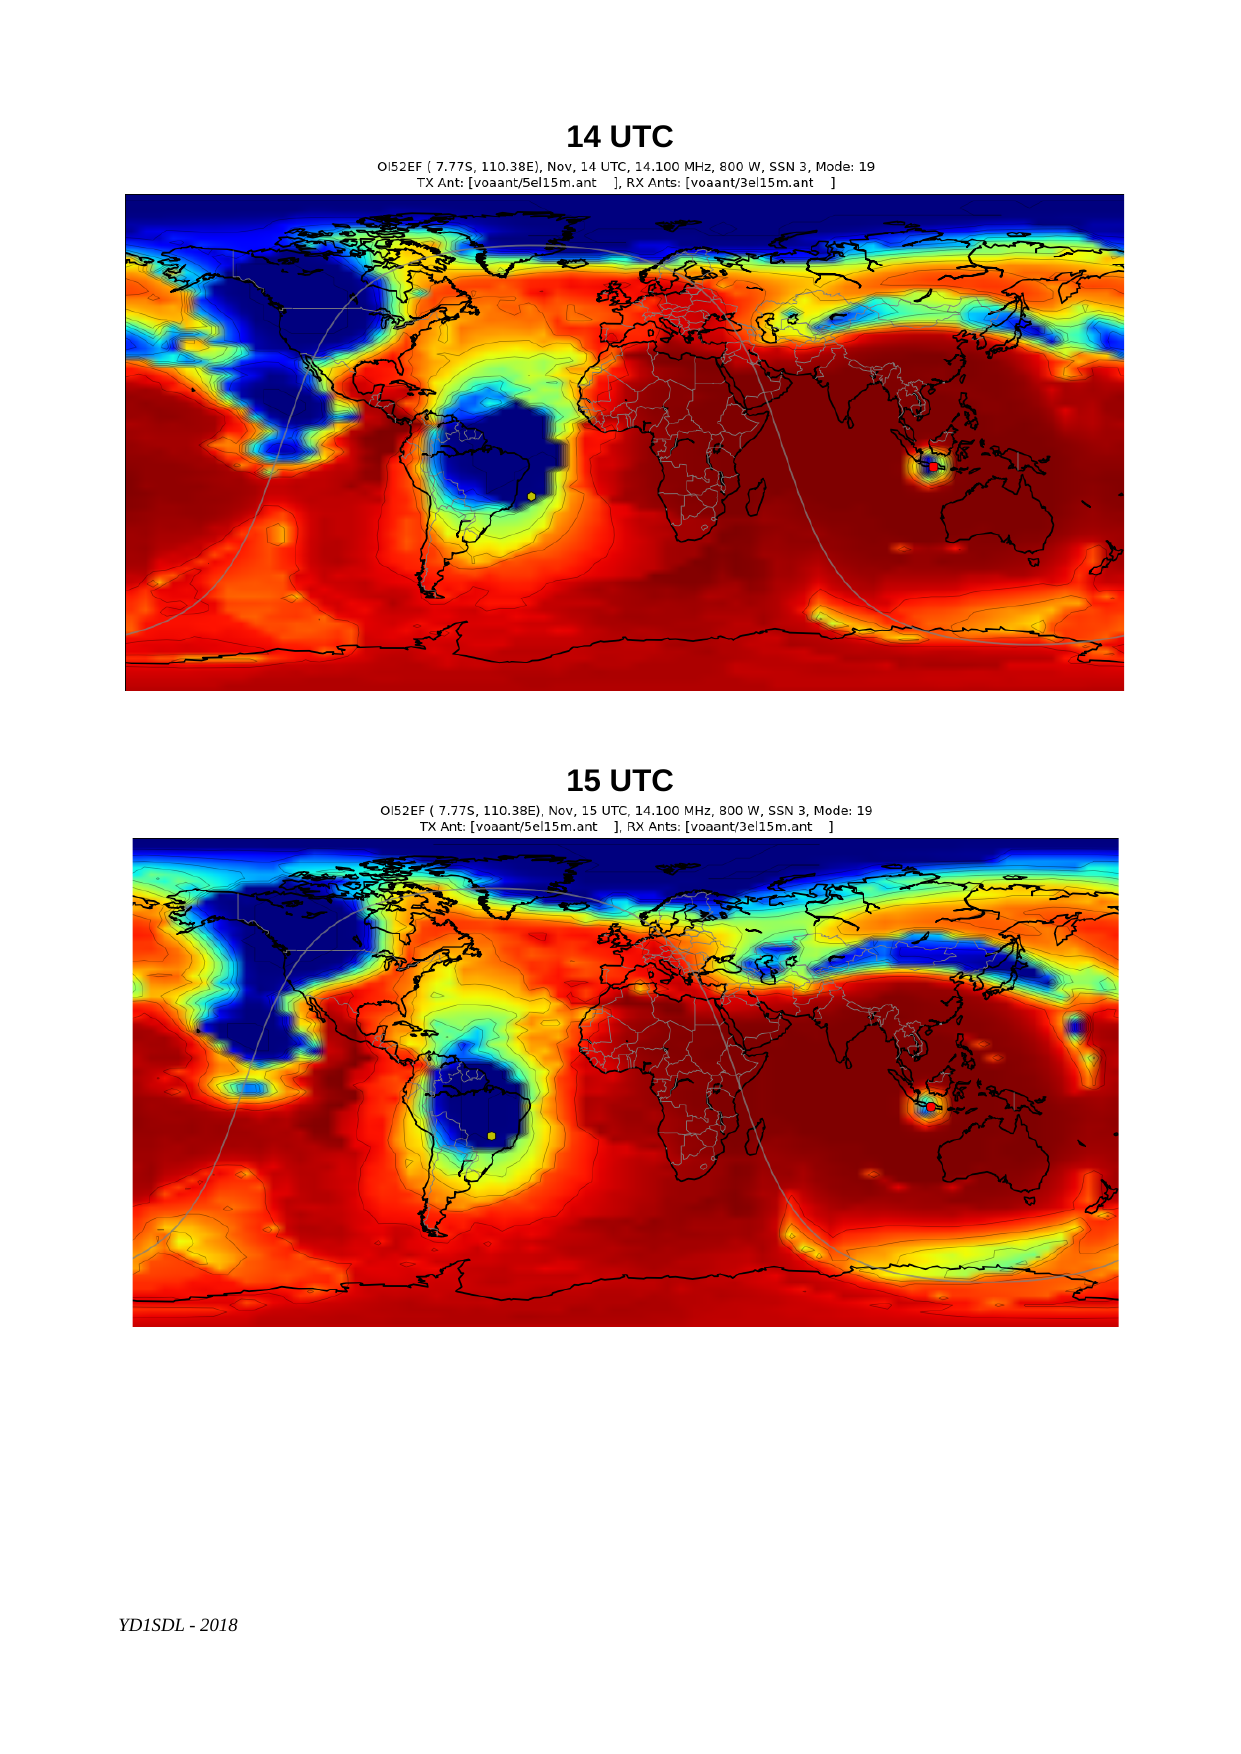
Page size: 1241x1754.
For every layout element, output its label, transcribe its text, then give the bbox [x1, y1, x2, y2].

text 14 UTC [118, 118, 1122, 154]
text 15 UTC [118, 762, 1122, 798]
picture [124, 154, 1125, 691]
picture [132, 798, 1119, 1327]
